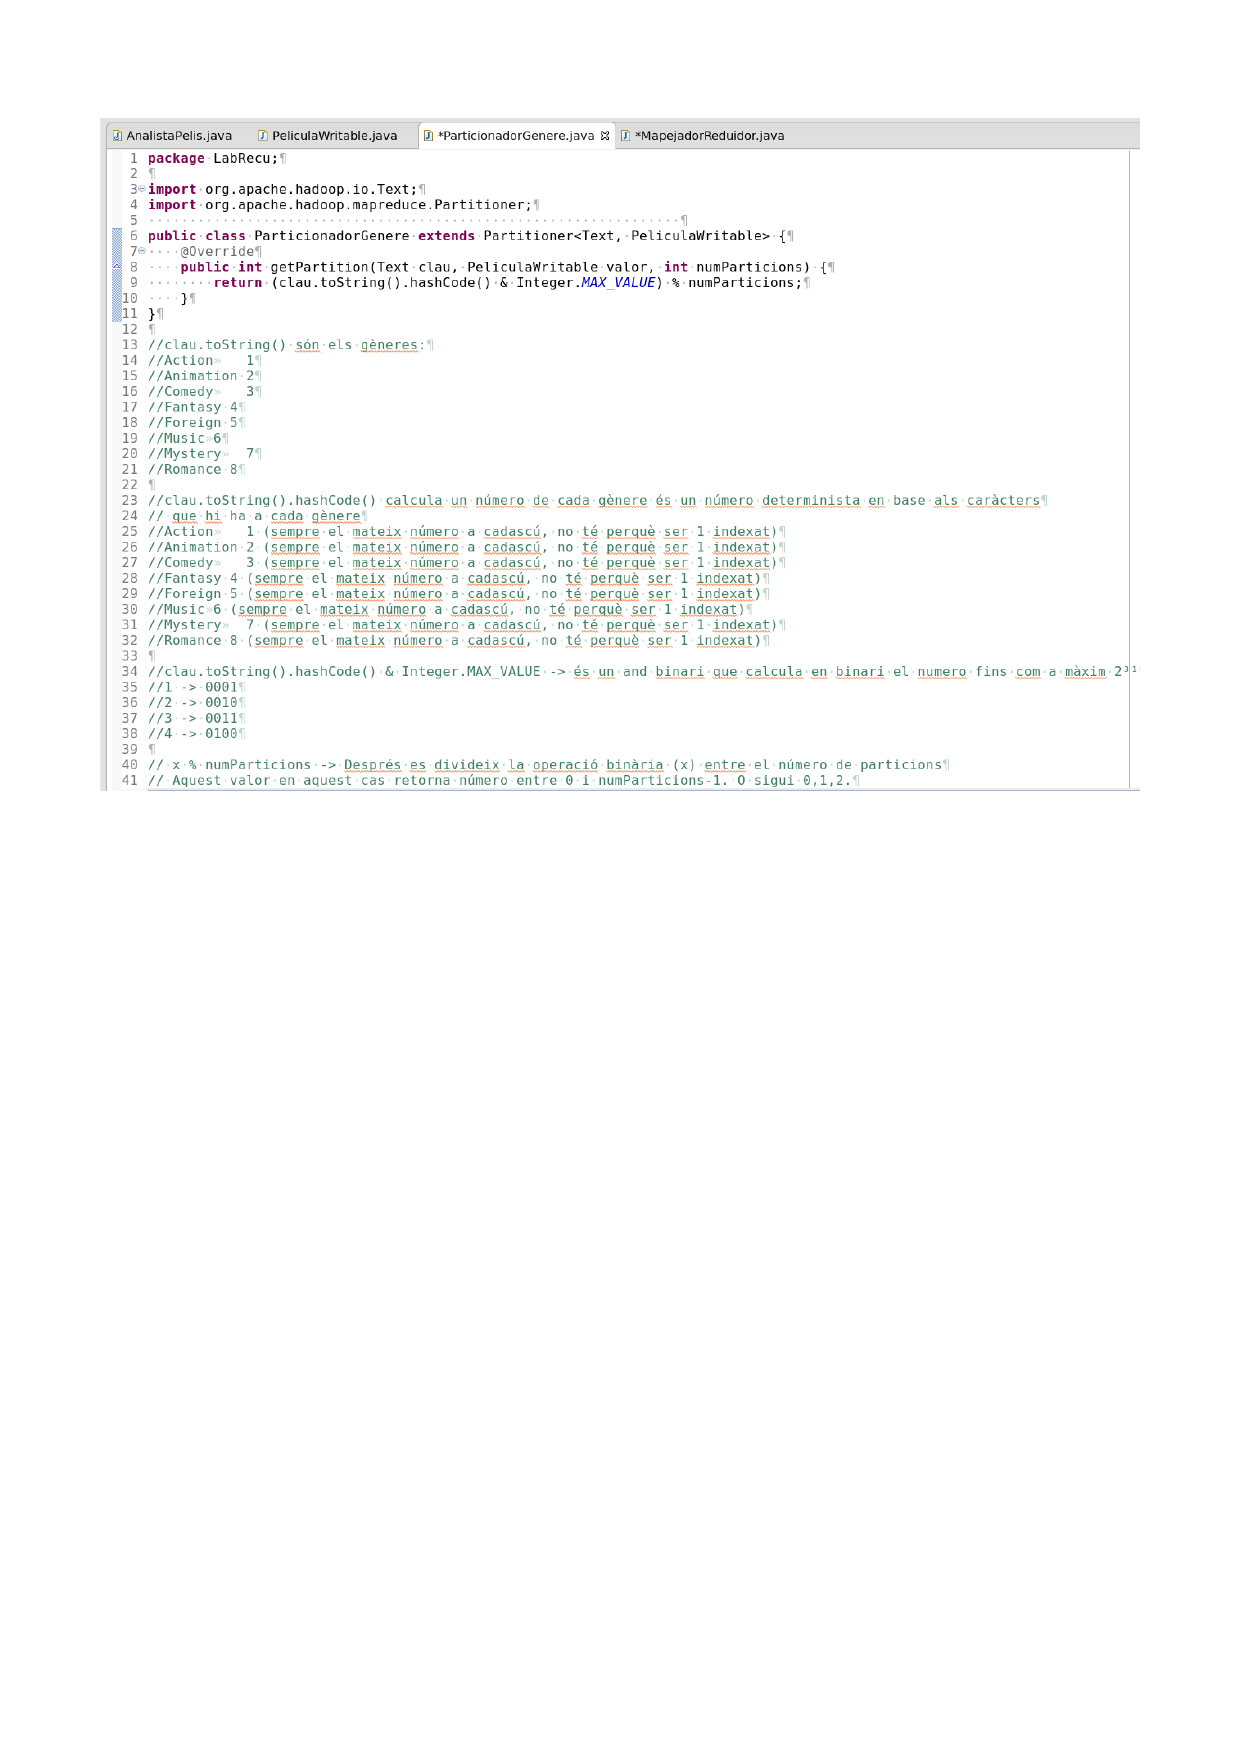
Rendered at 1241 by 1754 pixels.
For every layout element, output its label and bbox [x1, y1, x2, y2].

picture [100, 118, 1140, 791]
